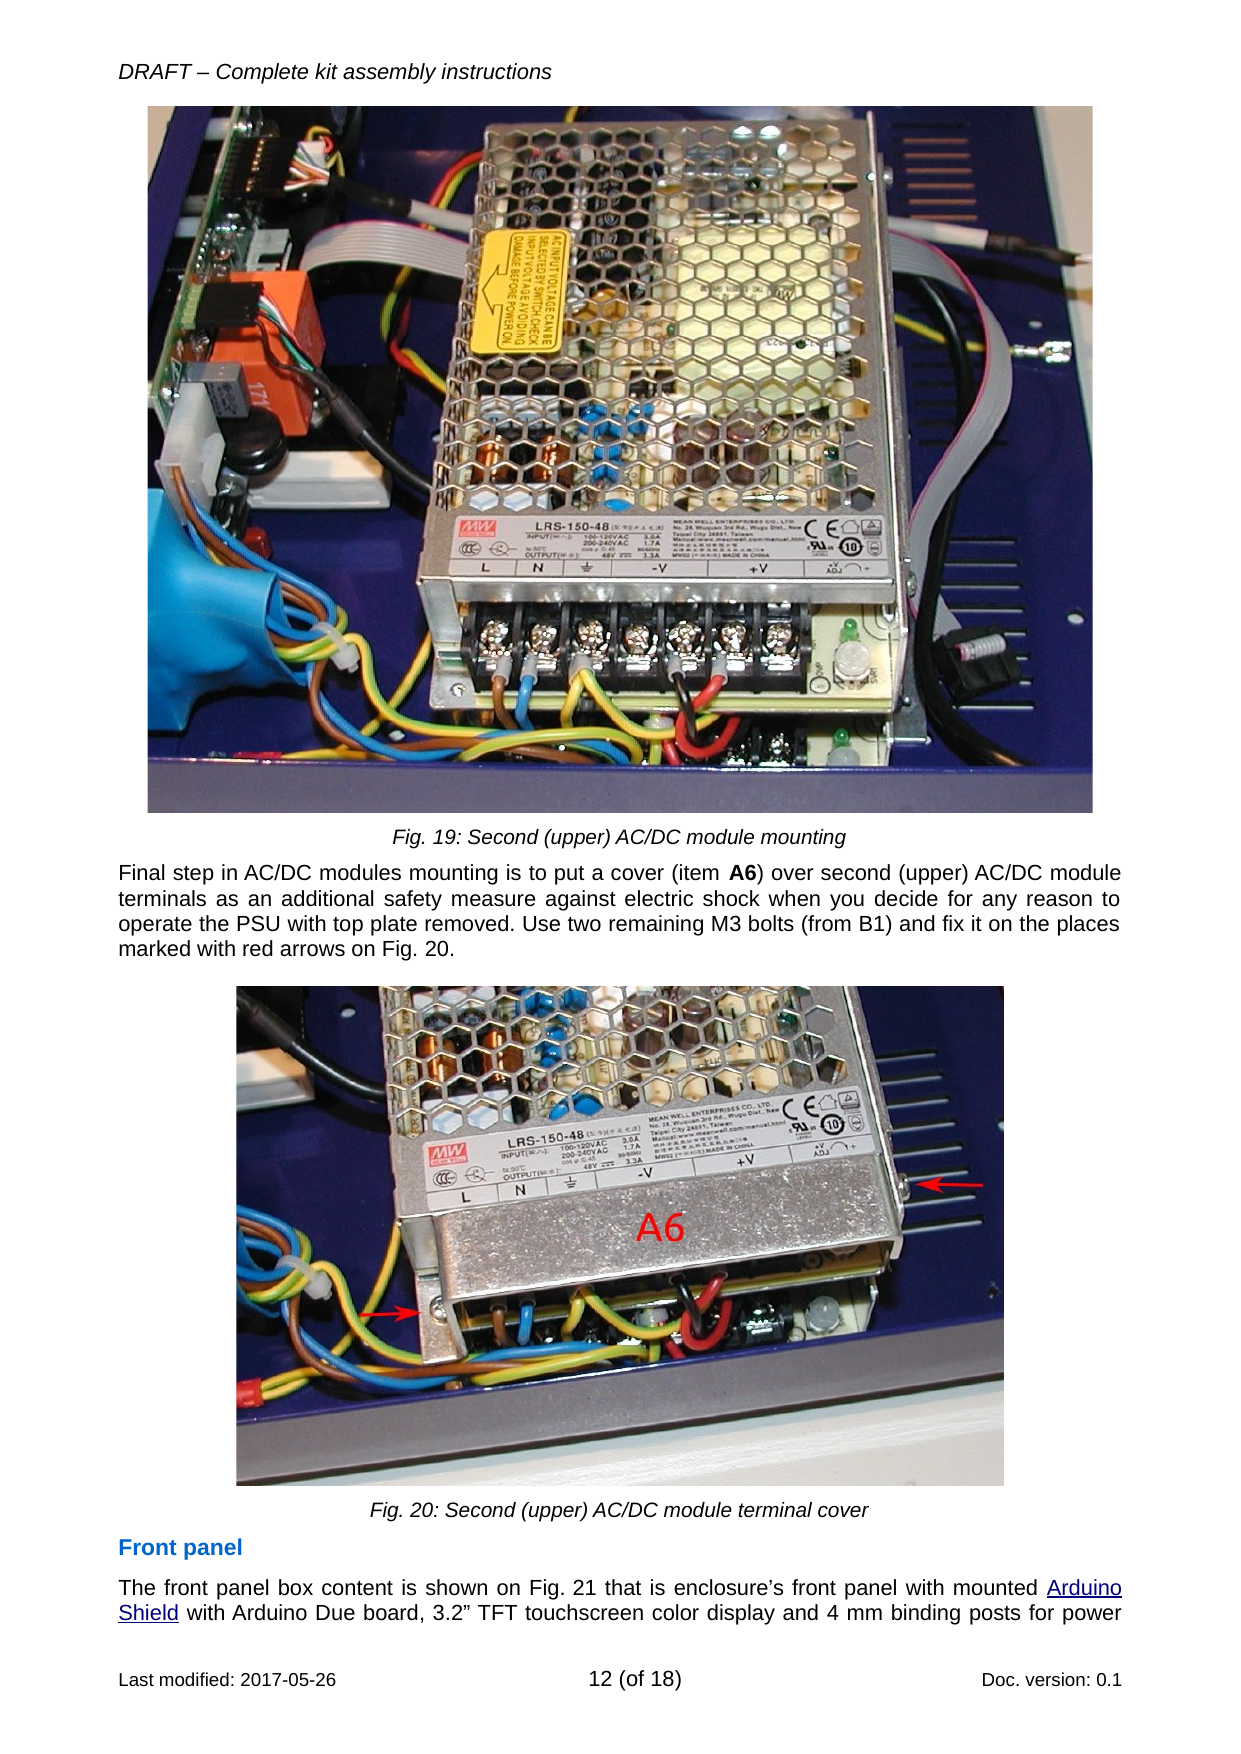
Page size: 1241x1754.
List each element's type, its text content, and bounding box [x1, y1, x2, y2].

text Fig. 19: Second (upper) AC/DC module mounting [148, 813, 1093, 848]
list Fig. 20: Second (upper) AC/DC module terminal cover [236, 1486, 1004, 1522]
subtitle Front panel [118, 1013, 1122, 1560]
text Final step in AC/DC modules mounting is to put a cover (item A6) over second (upper) AC/DC module terminals as an additional safety measure against electric shock when you decide for any reason to operate the PSU with top plate removed. Use two remaining M3 bolts (from B1) and fix it on the places marked with red arrows on Fig. 20. [118, 106, 1122, 961]
picture [147, 106, 1093, 813]
picture [236, 986, 1004, 1486]
text The front panel box content is shown on Fig. 21 that is enclosure’s front panel with mounted Arduino Shield with Arduino Due board, 3.2” TFT touchscreen color display and 4 mm binding posts for power [118, 1574, 1122, 1625]
